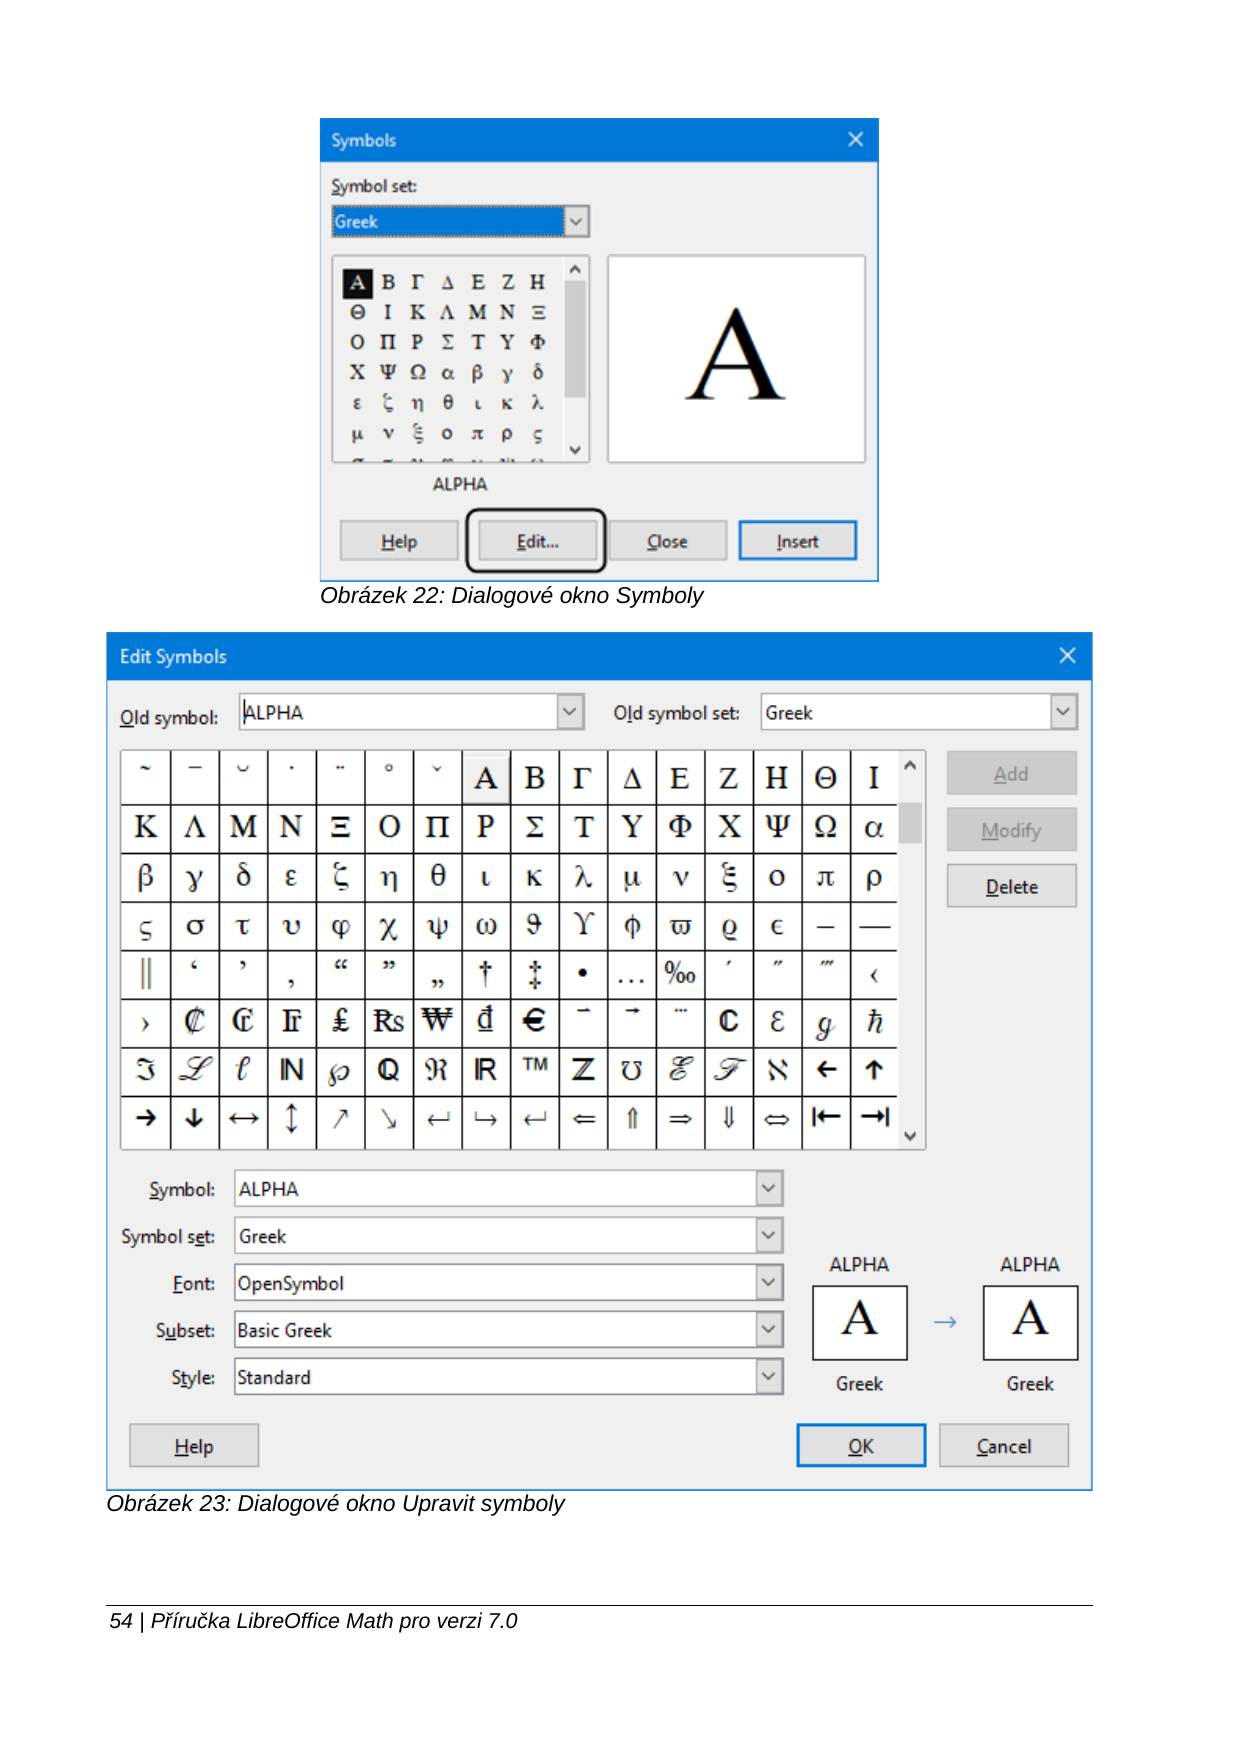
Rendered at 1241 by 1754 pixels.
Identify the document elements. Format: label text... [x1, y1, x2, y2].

text Obrázek 23: Dialogové okno Upravit symboly [106, 632, 1097, 1517]
picture [106, 632, 1093, 1491]
text Obrázek 22: Dialogové okno Symboly [320, 582, 879, 608]
picture [319, 118, 879, 582]
